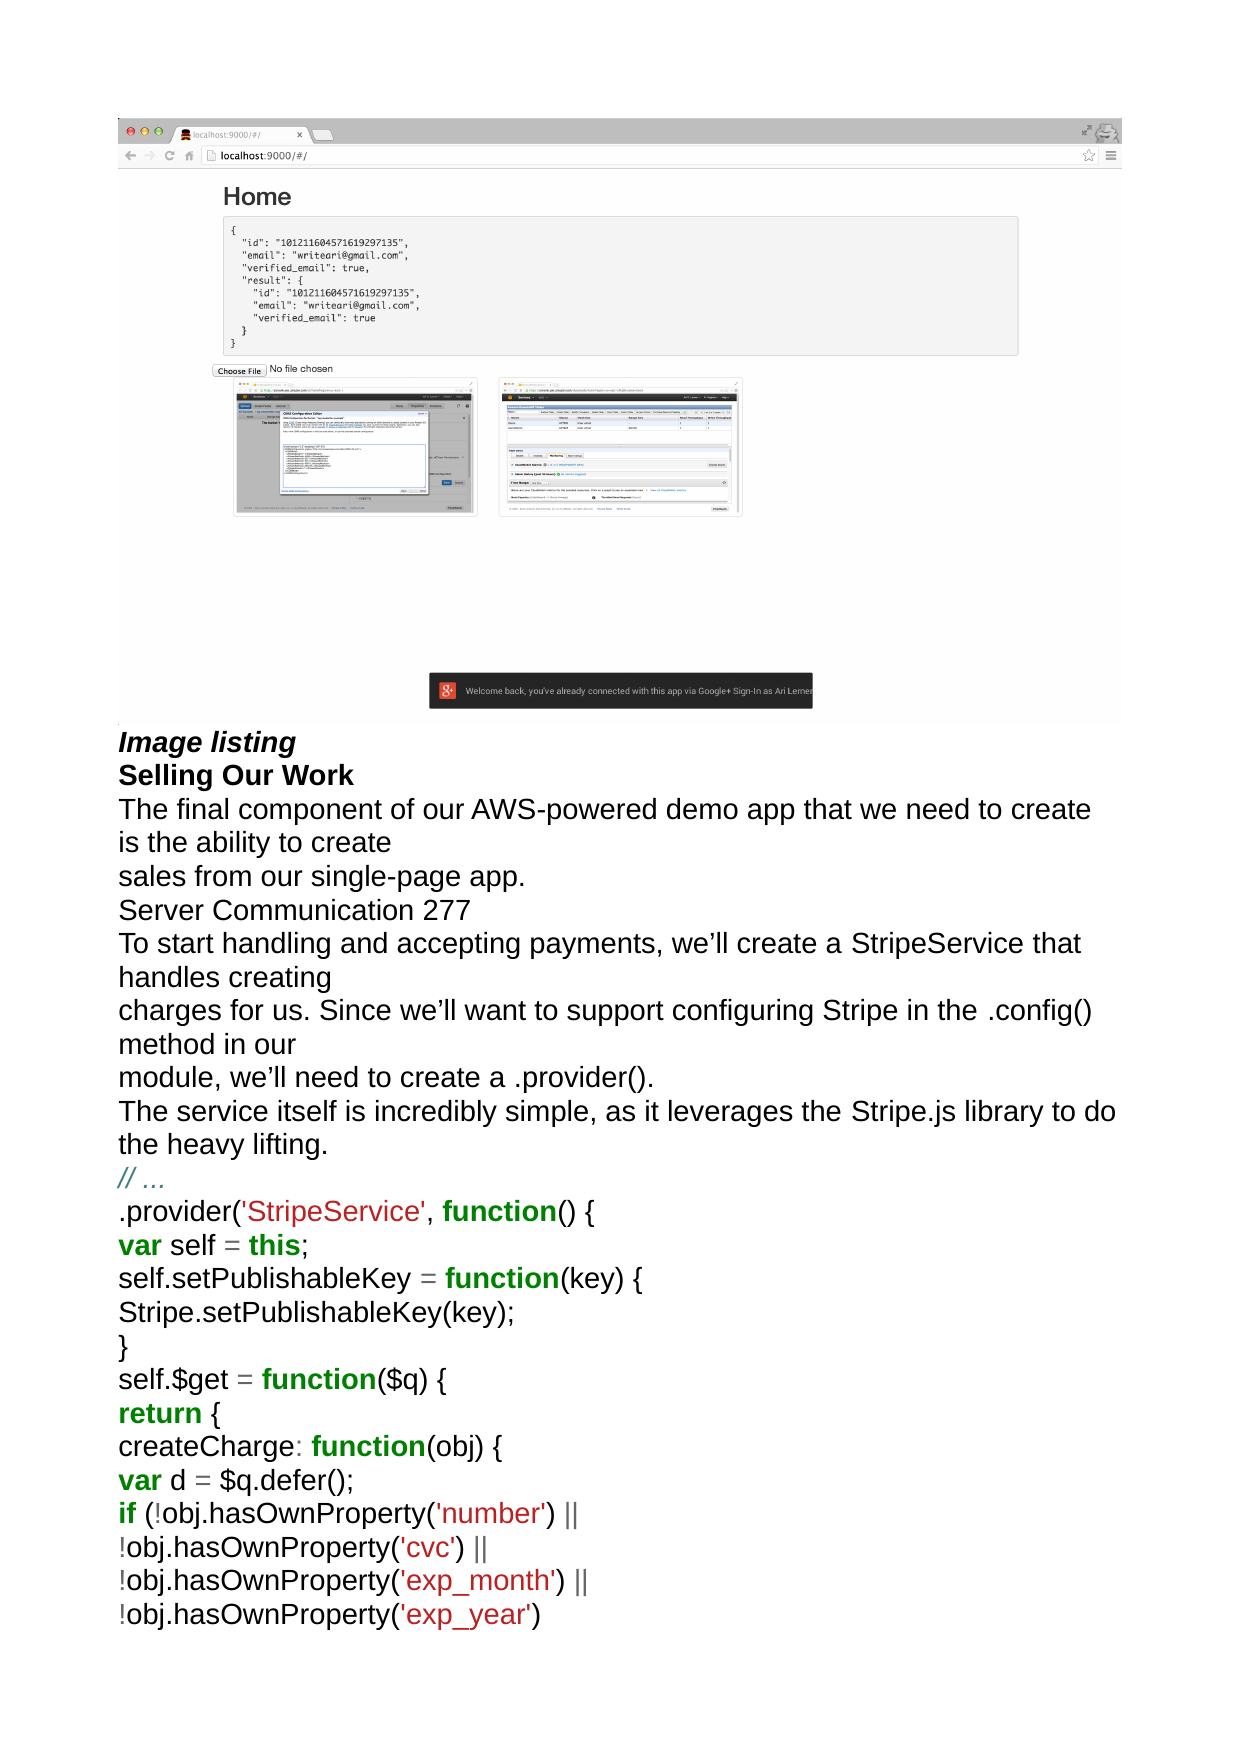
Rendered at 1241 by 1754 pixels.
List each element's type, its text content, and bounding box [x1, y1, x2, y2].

text } [118, 1328, 1122, 1362]
text The service itself is incredibly simple, as it leverages the Stripe.js library to do the heavy lifting. [118, 1094, 1122, 1161]
text .provider('StripeService', function() { [118, 1194, 1122, 1228]
text // ... [118, 1161, 1122, 1194]
text The final component of our AWS-powered demo app that we need to create is the ability to create [118, 792, 1122, 859]
text var d = $q.defer(); [118, 1463, 1122, 1496]
text To start handling and accepting payments, we’ll create a StripeService that handles creating [118, 926, 1122, 993]
text Server Communication 277 [118, 892, 1122, 926]
text module, we’ll need to create a .provider(). [118, 1060, 1122, 1094]
text if (!obj.hasOwnProperty('number') || [118, 1496, 1122, 1530]
text Selling Our Work [118, 758, 1122, 792]
text createCharge: function(obj) { [118, 1429, 1122, 1463]
text !obj.hasOwnProperty('exp_year') [118, 1597, 1122, 1630]
text !obj.hasOwnProperty('exp_month') || [118, 1563, 1122, 1597]
text Stripe.setPublishableKey(key); [118, 1295, 1122, 1328]
text charges for us. Since we’ll want to support configuring Stripe in the .config() method in our [118, 993, 1122, 1060]
text self.$get = function($q) { [118, 1362, 1122, 1396]
text !obj.hasOwnProperty('cvc') || [118, 1530, 1122, 1563]
text self.setPublishableKey = function(key) { [118, 1261, 1122, 1295]
text return { [118, 1396, 1122, 1429]
text sales from our single-page app. [118, 859, 1122, 892]
text Image listing [118, 725, 1122, 758]
text var self = this; [118, 1228, 1122, 1261]
